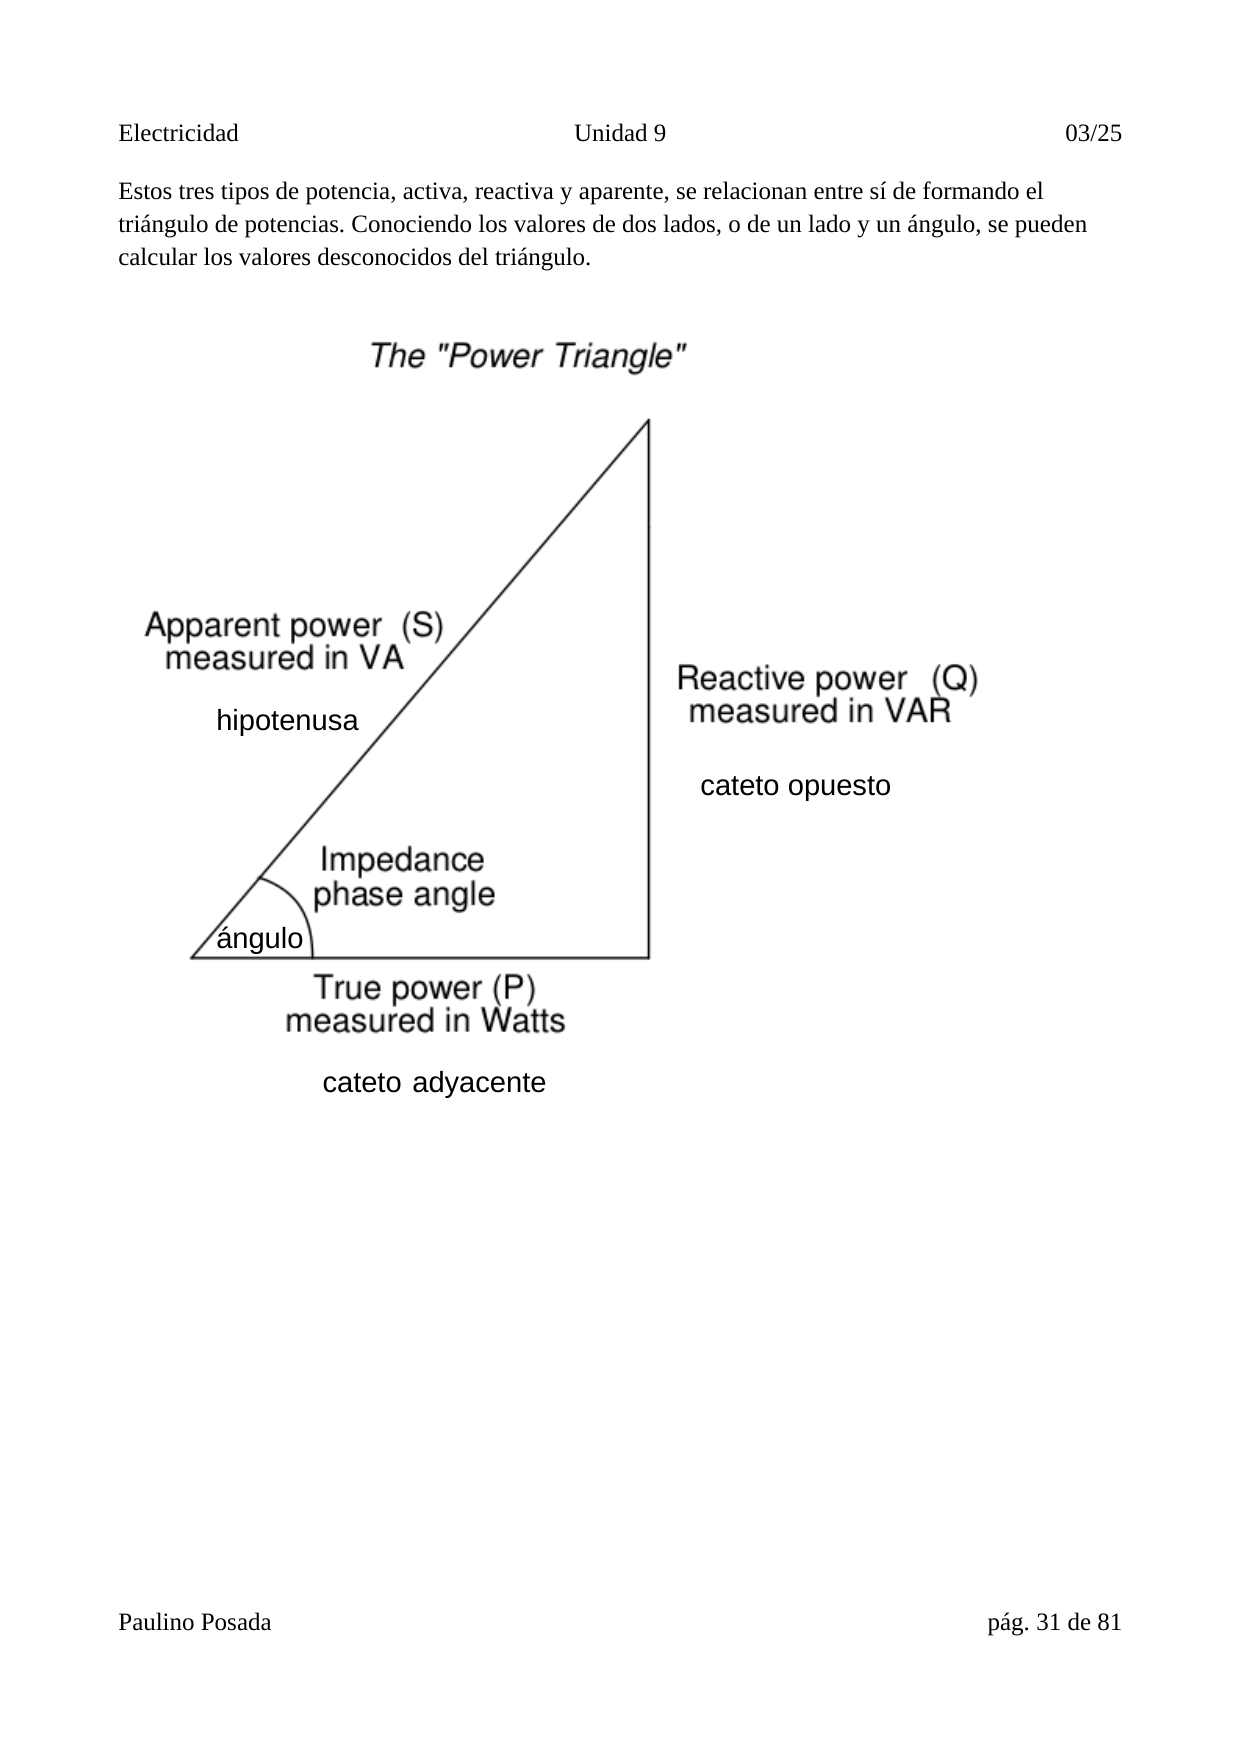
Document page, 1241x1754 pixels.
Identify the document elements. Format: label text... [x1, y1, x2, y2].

picture [118, 308, 1028, 1057]
text Estos tres tipos de potencia, activa, reactiva y aparente, se relacionan entre sí de formando el triángulo de potencias. Conociendo los valores de dos lados, o de un lado y un ángulo, se pueden calcular los valores desconocidos del triángulo. [118, 176, 1122, 271]
